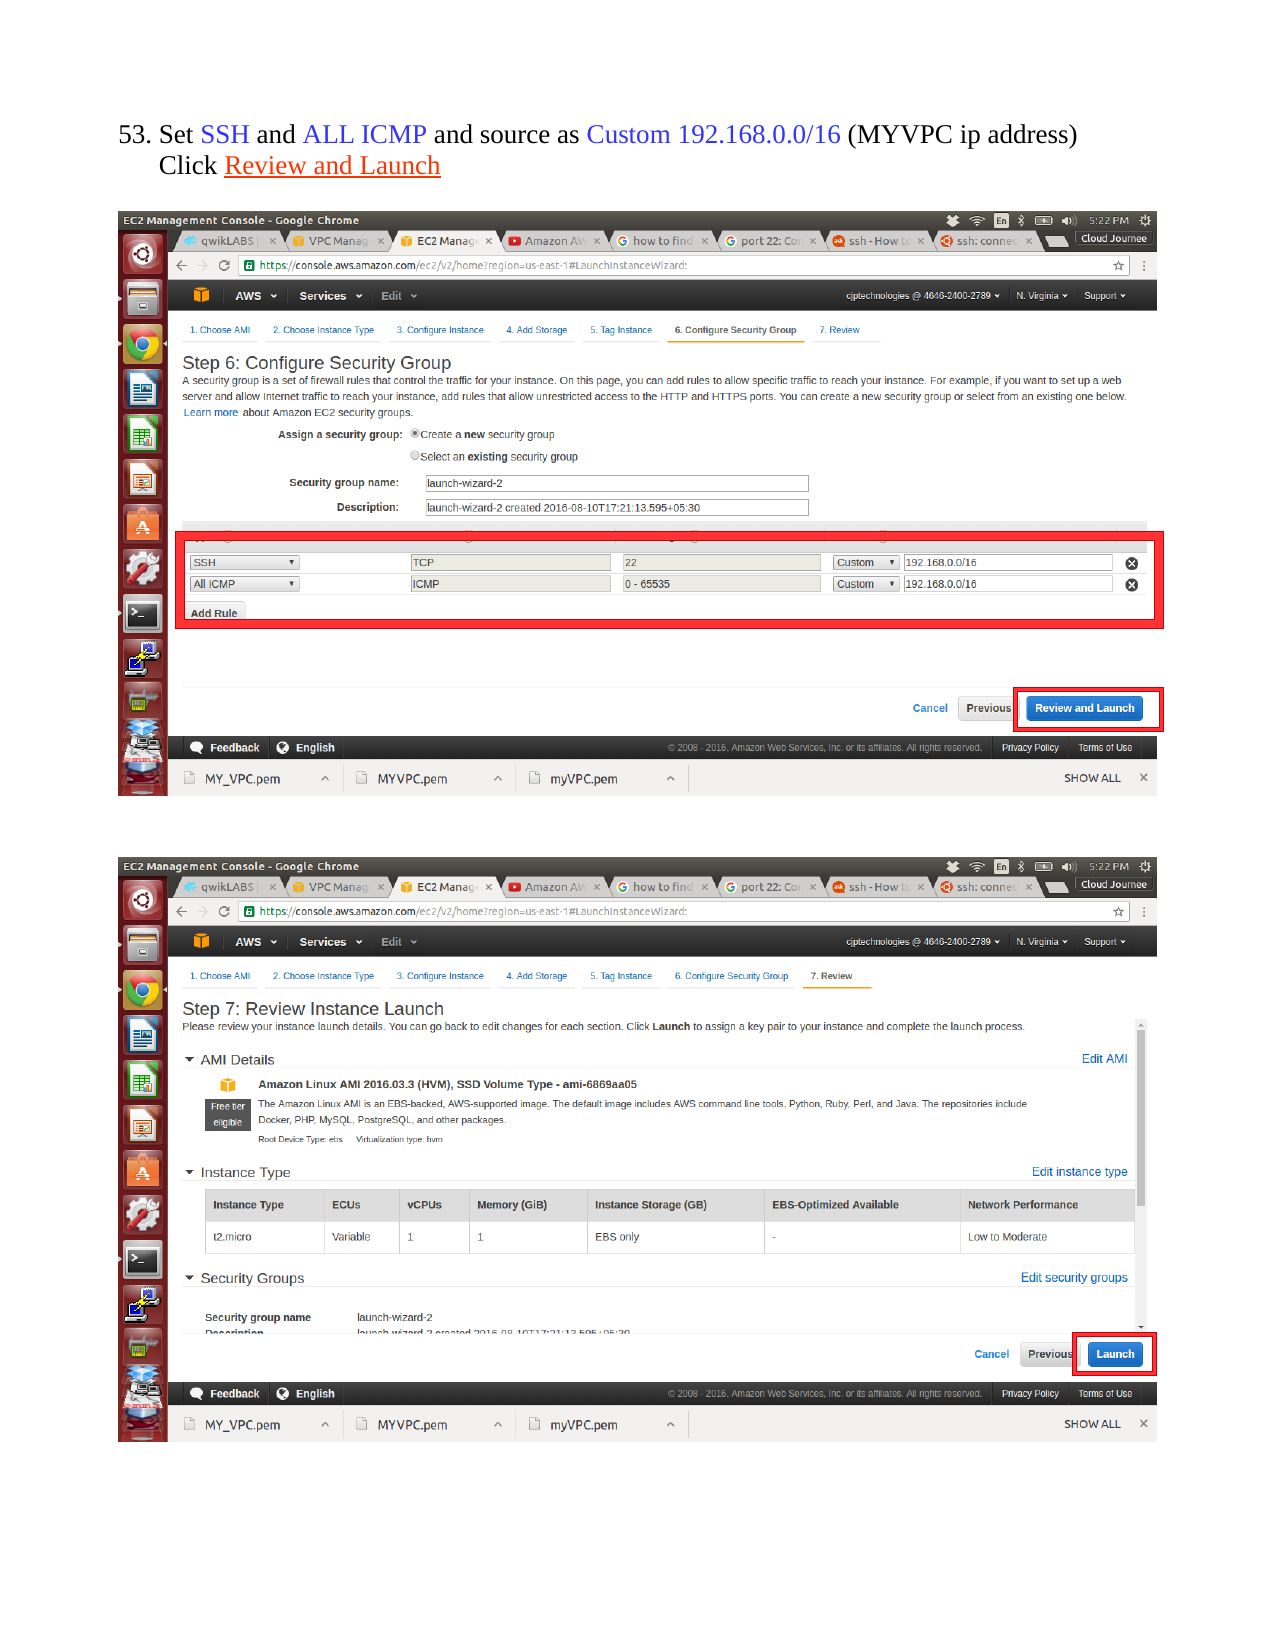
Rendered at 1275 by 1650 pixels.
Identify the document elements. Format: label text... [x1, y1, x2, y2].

picture [118, 211, 1157, 796]
picture [1077, 1337, 1152, 1371]
text Click Review and Launch [118, 149, 1157, 180]
picture [118, 857, 1157, 1442]
picture [1018, 692, 1157, 727]
text 53. Set SSH and ALL ICMP and source as Custom 192.168.0.0/16 (MYVPC ip address) [118, 118, 1157, 149]
picture [185, 541, 1154, 619]
